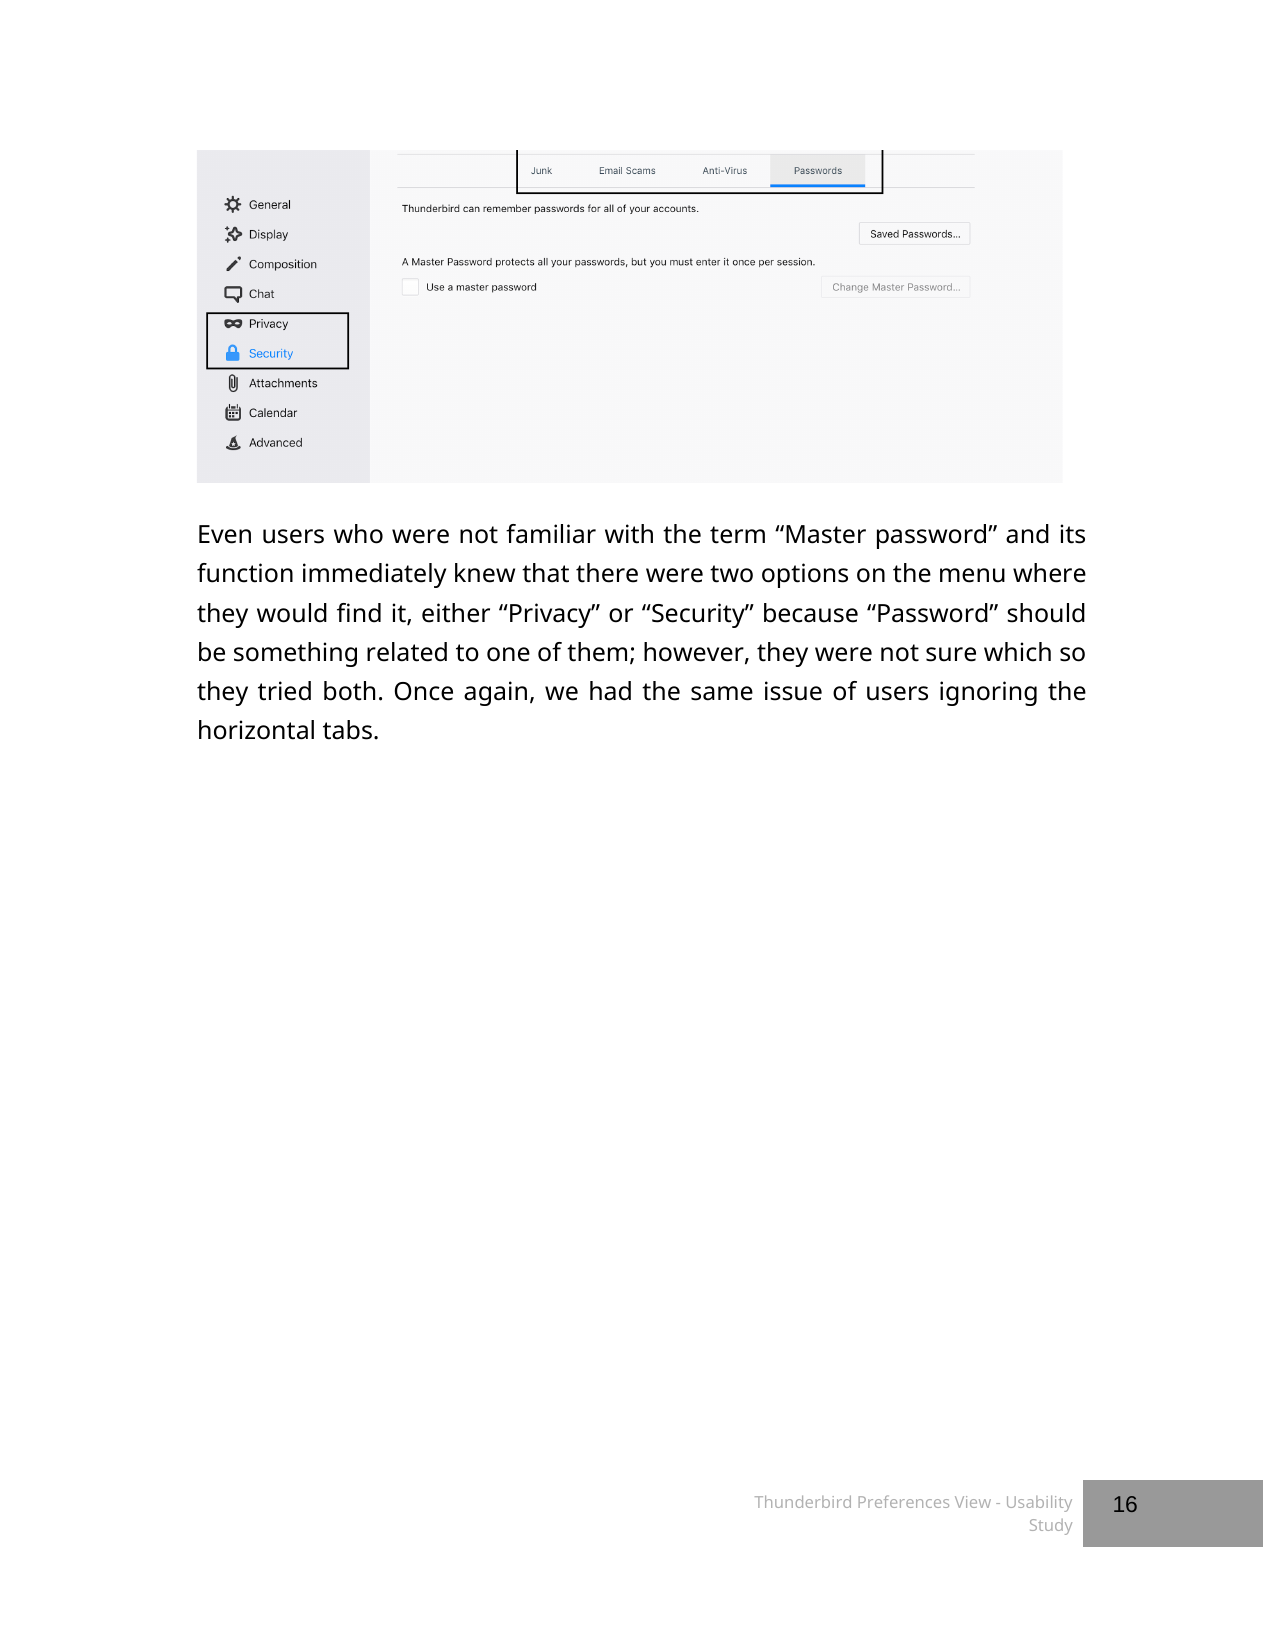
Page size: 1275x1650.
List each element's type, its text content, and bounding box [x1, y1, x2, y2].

picture [196, 150, 1063, 415]
text Even users who were not familiar with the term “Master password” and its function immediately knew that there were two options on the menu where they would find it, either “Privacy” or “Security” because “Password” should be something related to one of them; however, they were not sure which so they tried both. Once again, we had the same issue of users ignoring the horizontal tabs. [197, 517, 1087, 747]
